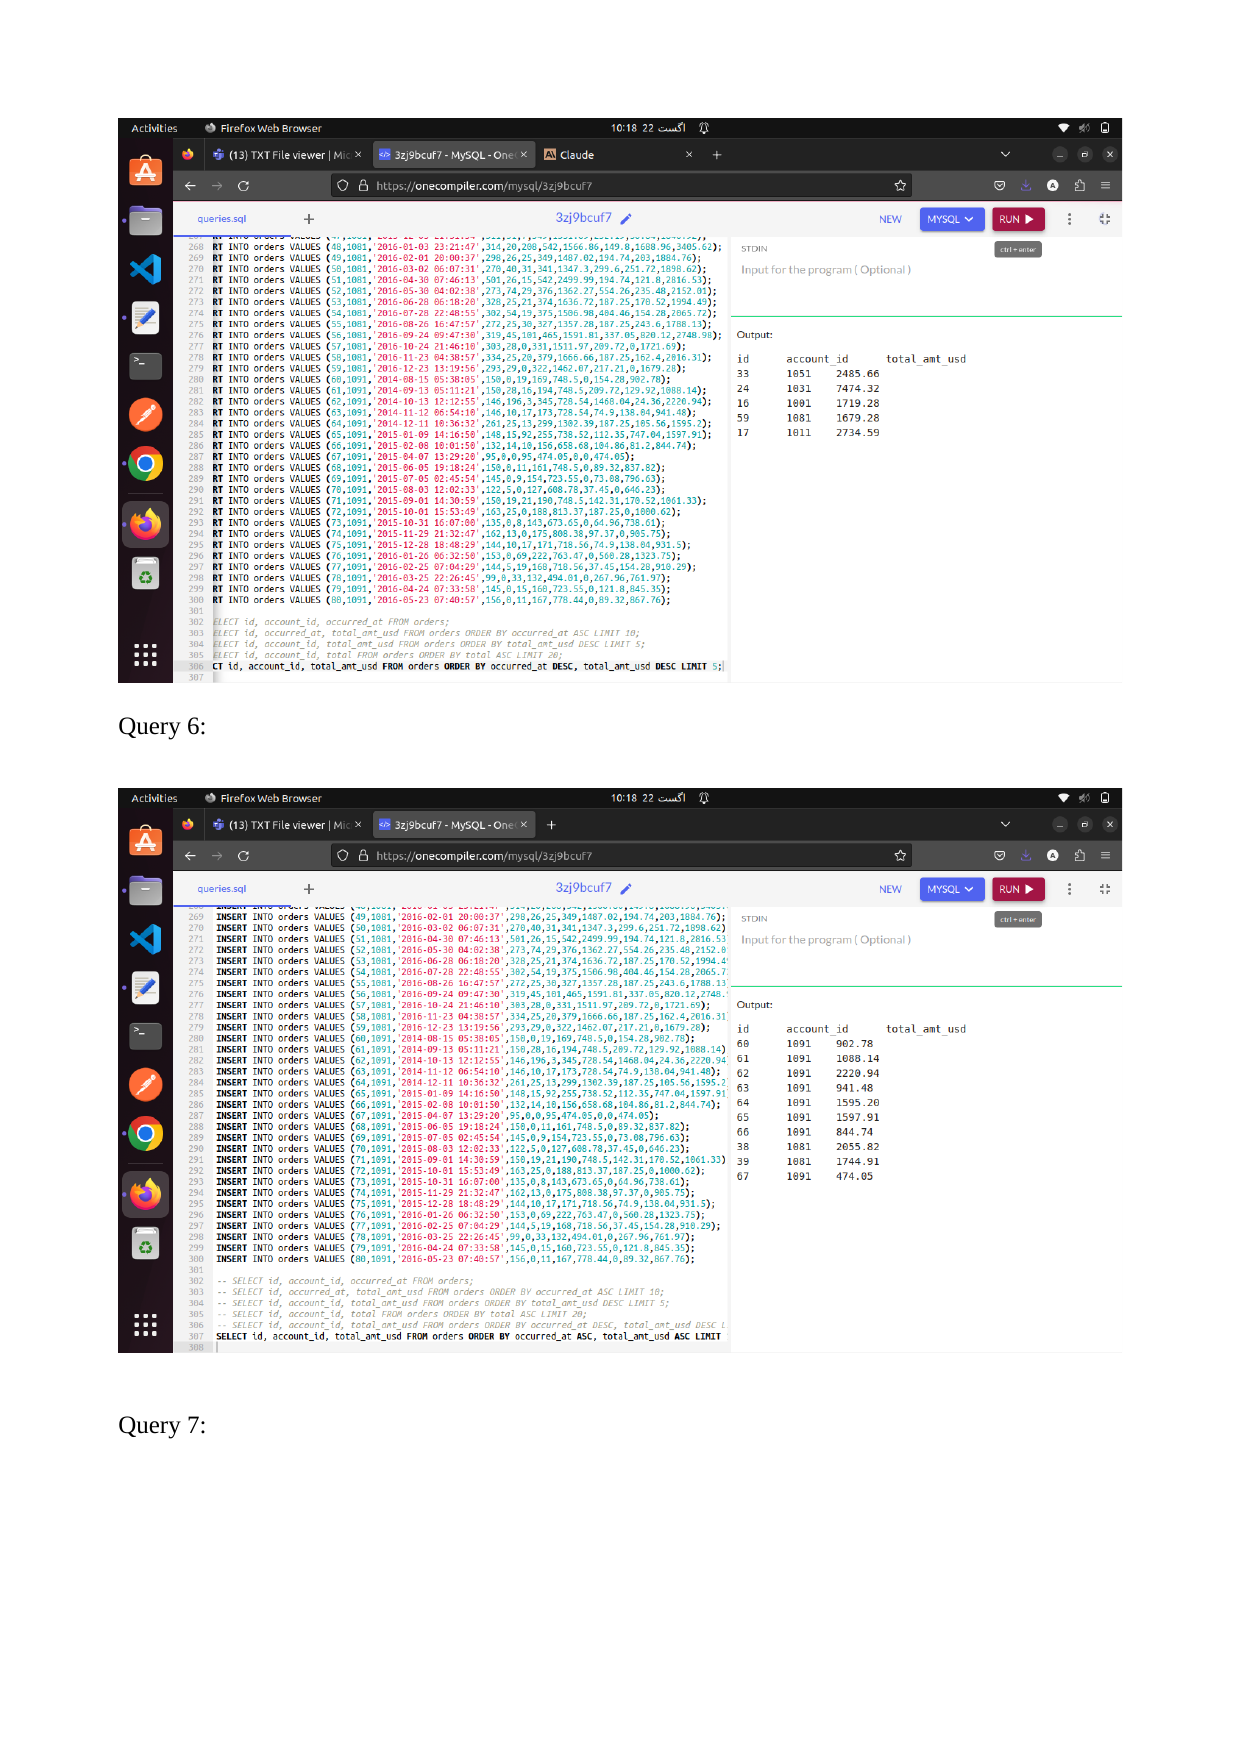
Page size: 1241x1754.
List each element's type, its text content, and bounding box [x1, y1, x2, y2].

text Query 7: [118, 1410, 1122, 1439]
picture [118, 118, 1123, 683]
text Query 6: [118, 711, 1122, 740]
picture [118, 788, 1123, 1353]
